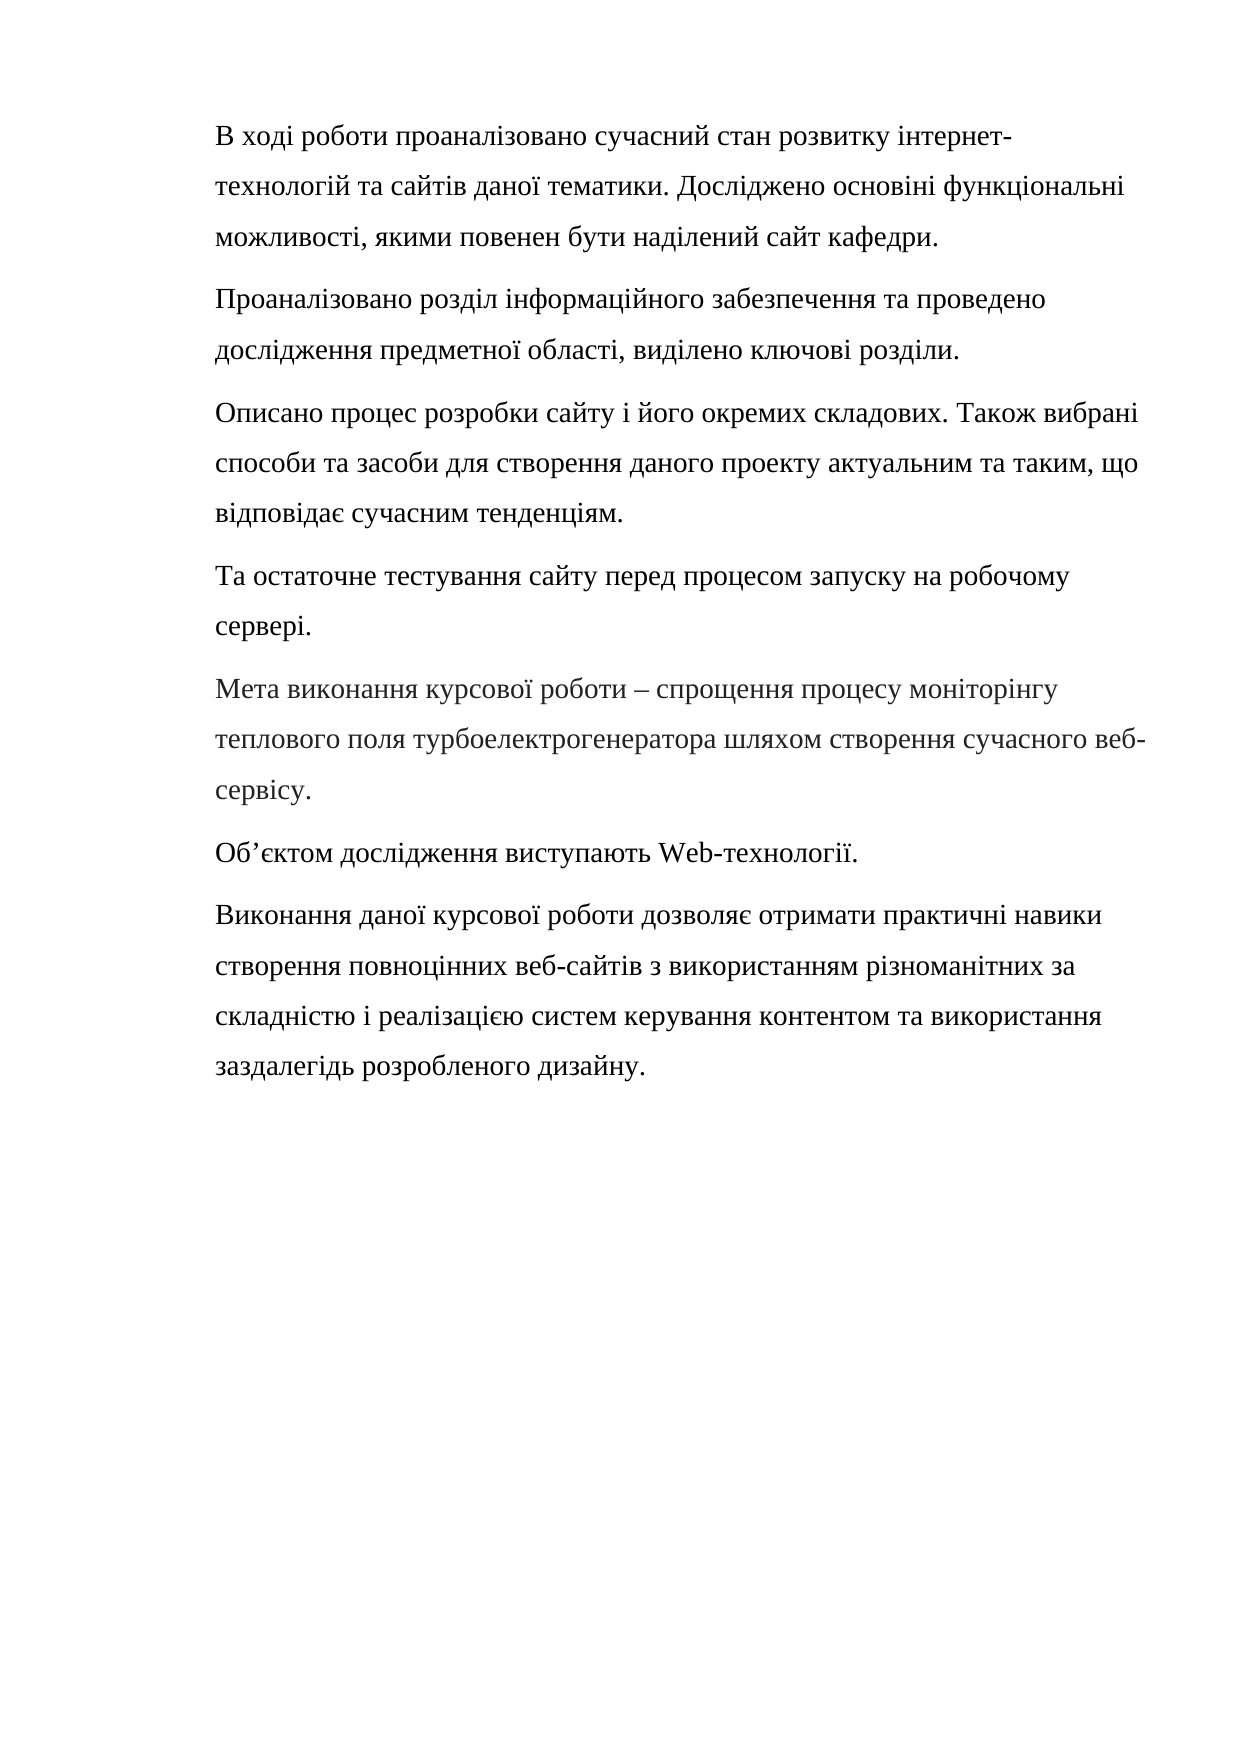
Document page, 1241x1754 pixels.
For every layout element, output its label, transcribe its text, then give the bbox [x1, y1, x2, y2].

text Та остаточне тестування сайту перед процесом запуску на робочому сервері. [215, 558, 1152, 642]
text Проаналізовано розділ інформаційного забезпечення та проведено дослідження предметної області, виділено ключові розділи. [215, 282, 1152, 365]
text В ході роботи проаналізовано сучасний стан розвитку інтернет- технологій та сайтів даної тематики. Досліджено основіні функціональні можливості, якими повенен бути наділений сайт кафедри. [215, 118, 1152, 252]
text Виконання даної курсової роботи дозволяє отримати практичні навики створення повноцінних веб-сайтів з використанням різноманітних за складністю і реалізацією систем керування контентом та використання заздалегідь розробленого дизайну. [215, 897, 1152, 1082]
text Описано процес розробки сайту і його окремих складових. Також вибрані способи та засоби для створення даного проекту актуальним та таким, що відповідає сучасним тенденціям. [215, 395, 1152, 529]
text Мета виконання курсової роботи – спрощення процесу моніторінгу теплового поля турбоелектрогенератора шляхом створення сучасного веб-сервісу. [215, 671, 1152, 805]
text Об’єктом дослідження виступають Web-технології. [215, 835, 1152, 868]
